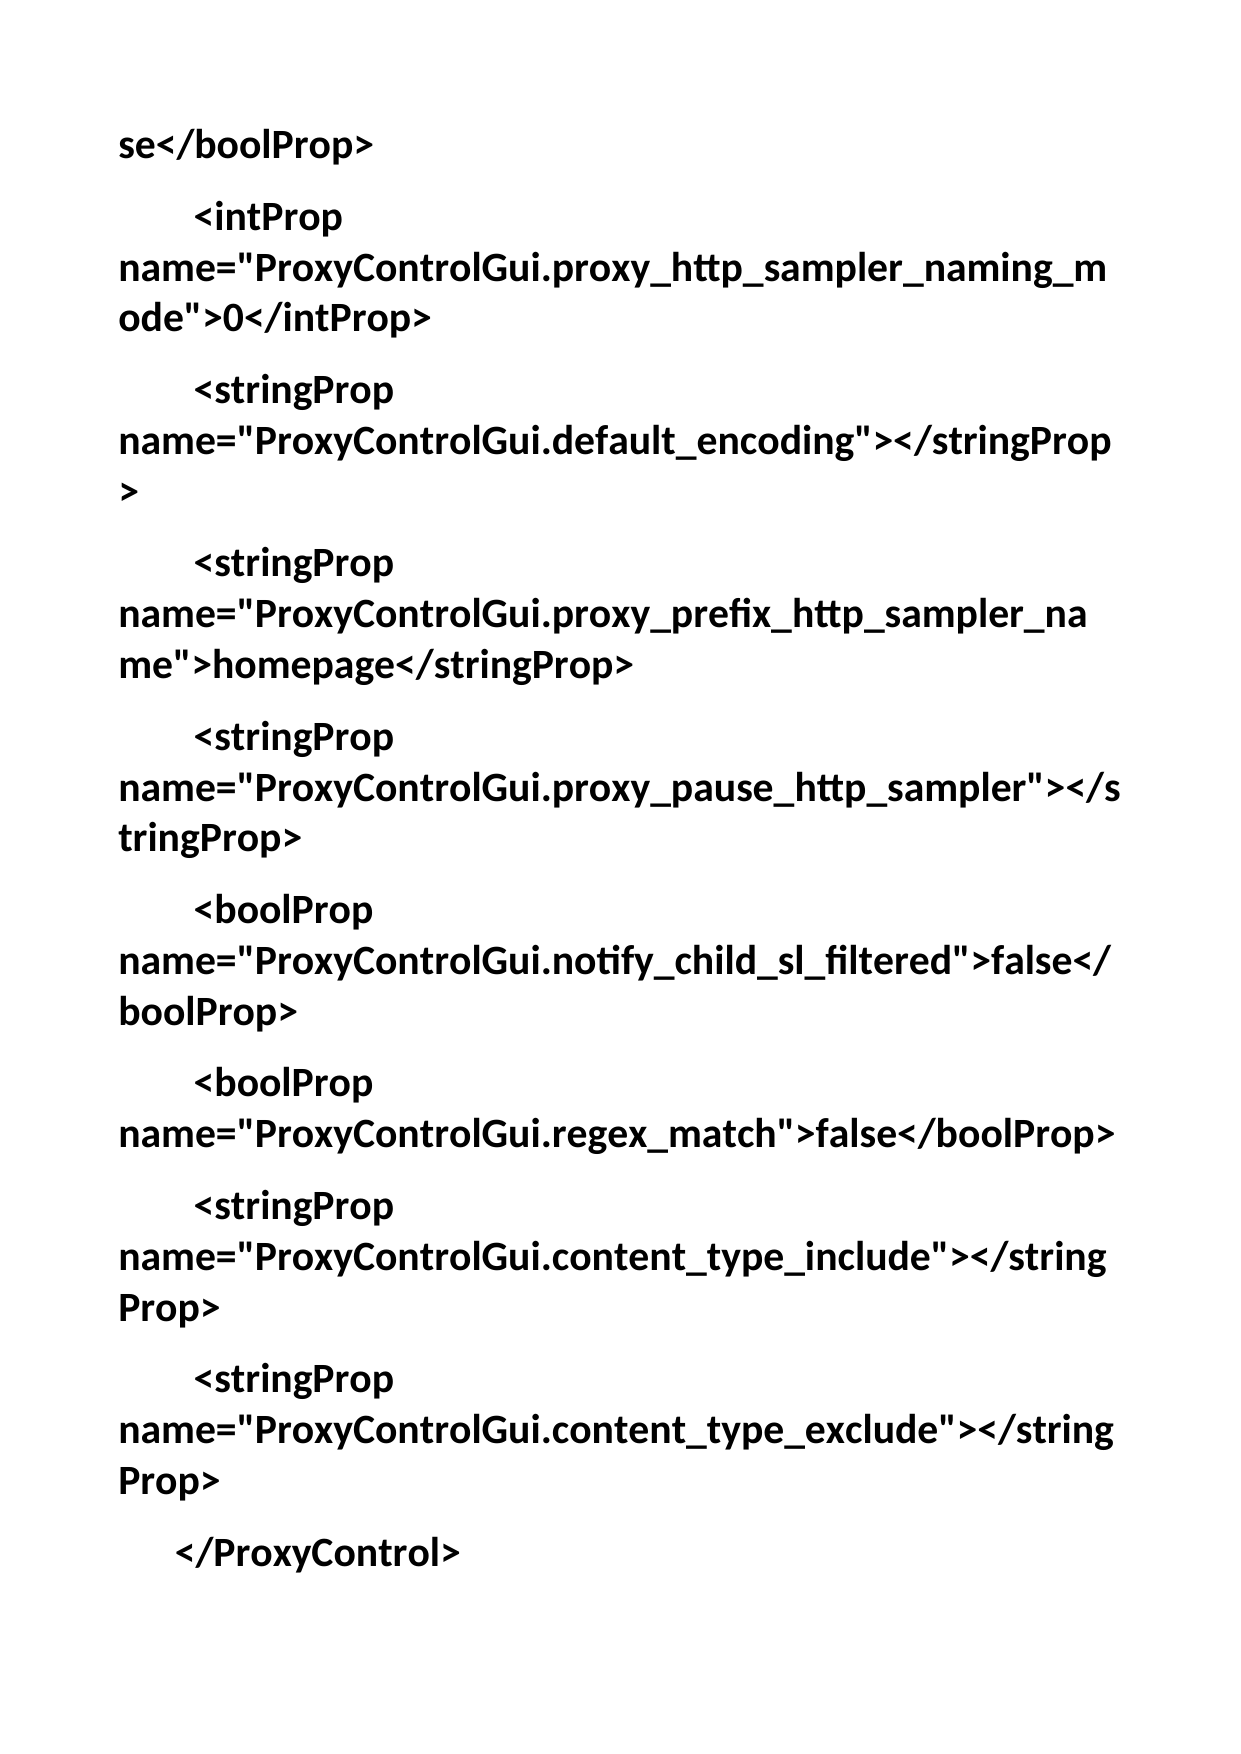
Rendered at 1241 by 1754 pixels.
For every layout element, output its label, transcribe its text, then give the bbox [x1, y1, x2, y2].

text <intProp name="ProxyControlGui.proxy_http_sampler_naming_mode">0</intProp> [118, 190, 1122, 342]
text </ProxyControl> [118, 1526, 1122, 1576]
text <stringProp name="ProxyControlGui.content_type_exclude"></stringProp> [118, 1352, 1122, 1505]
text <stringProp name="ProxyControlGui.content_type_include"></stringProp> [118, 1179, 1122, 1331]
text <stringProp name="ProxyControlGui.default_encoding"></stringProp> [118, 363, 1122, 516]
text <boolProp name="ProxyControlGui.notify_child_sl_filtered">false</boolProp> [118, 883, 1122, 1036]
text <boolProp name="ProxyControlGui.regex_match">false</boolProp> [118, 1056, 1122, 1158]
text <stringProp name="ProxyControlGui.proxy_pause_http_sampler"></stringProp> [118, 710, 1122, 862]
text se</boolProp> [118, 118, 1122, 169]
text <stringProp name="ProxyControlGui.proxy_prefix_http_sampler_name">homepage</stringProp> [118, 536, 1122, 689]
